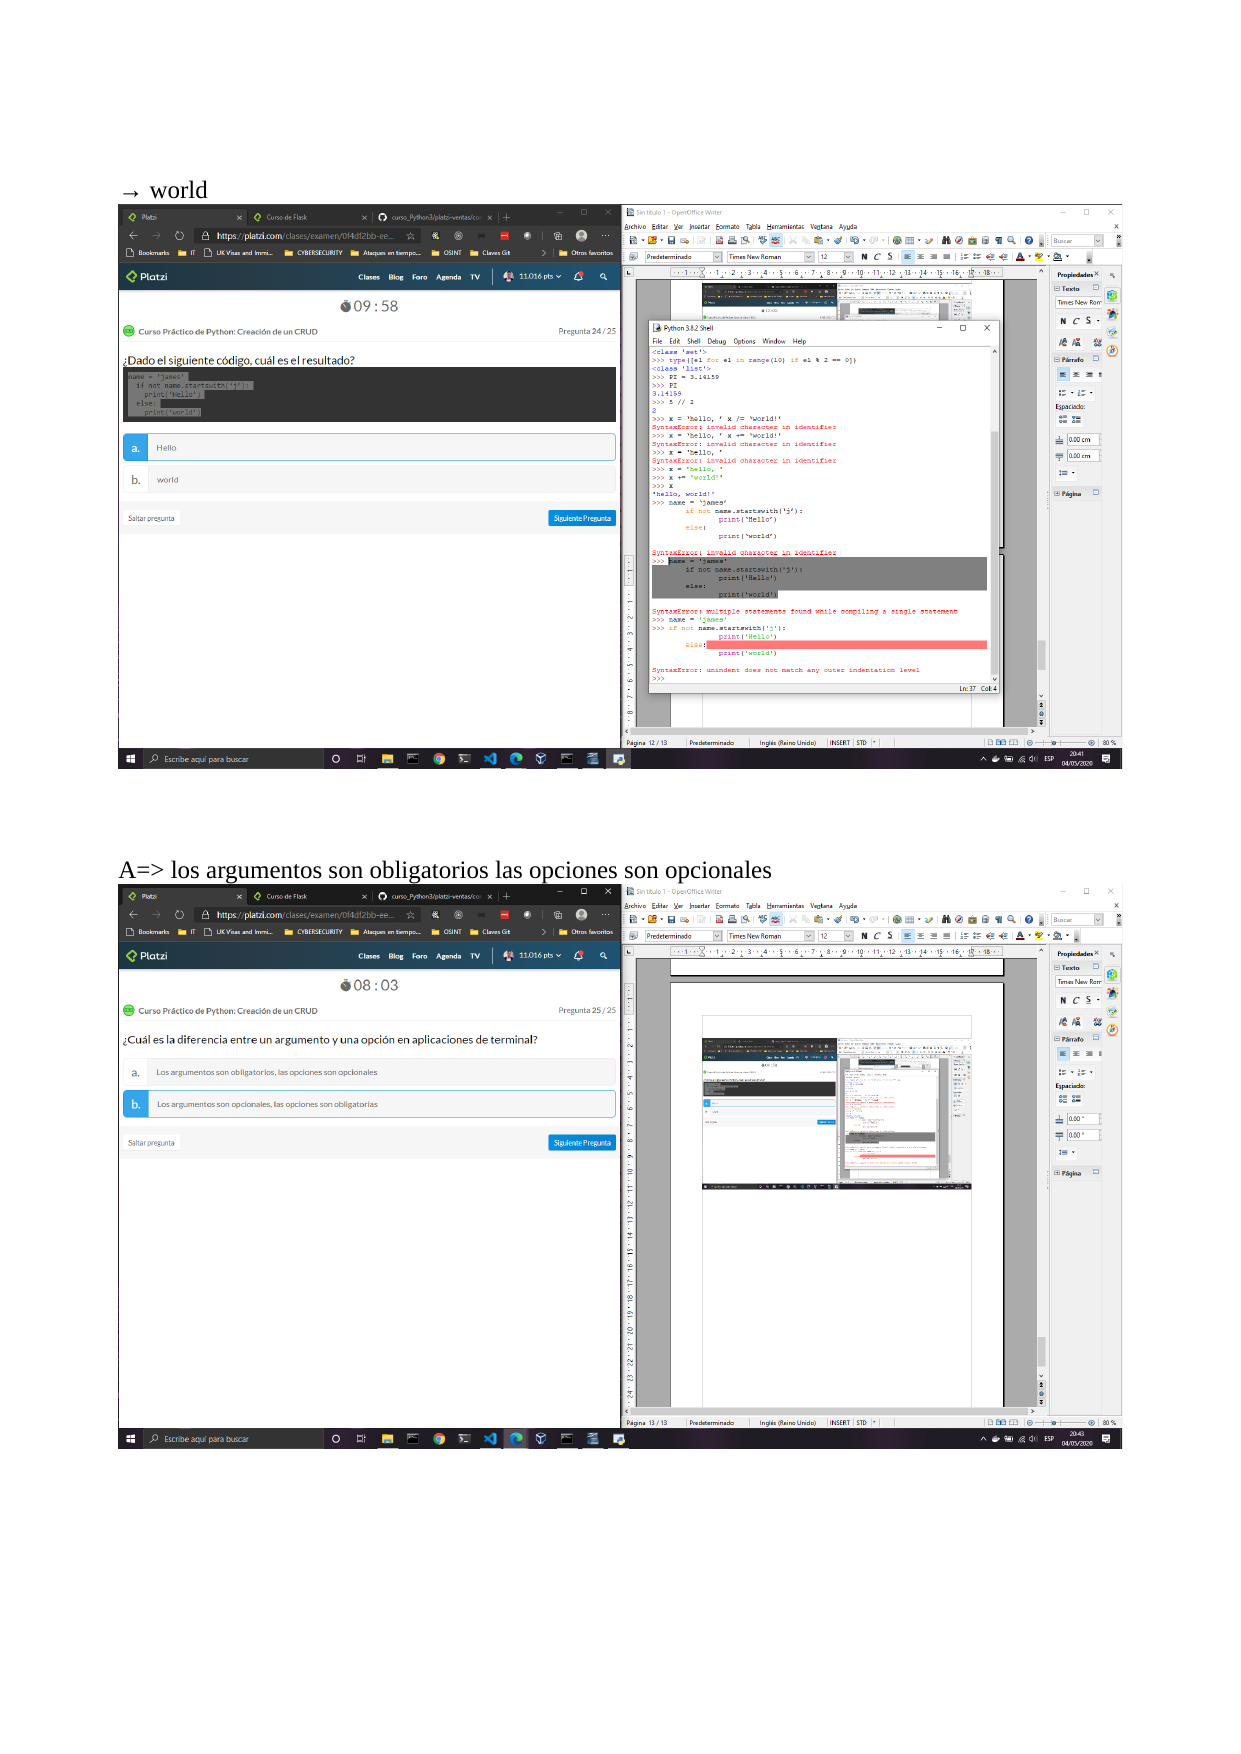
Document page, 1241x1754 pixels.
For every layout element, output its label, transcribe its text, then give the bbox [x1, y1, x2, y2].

picture [118, 204, 1123, 769]
text A=> los argumentos son obligatorios las opciones son opcionales [118, 855, 1122, 884]
picture [118, 884, 1123, 1449]
text → world [118, 176, 1122, 204]
